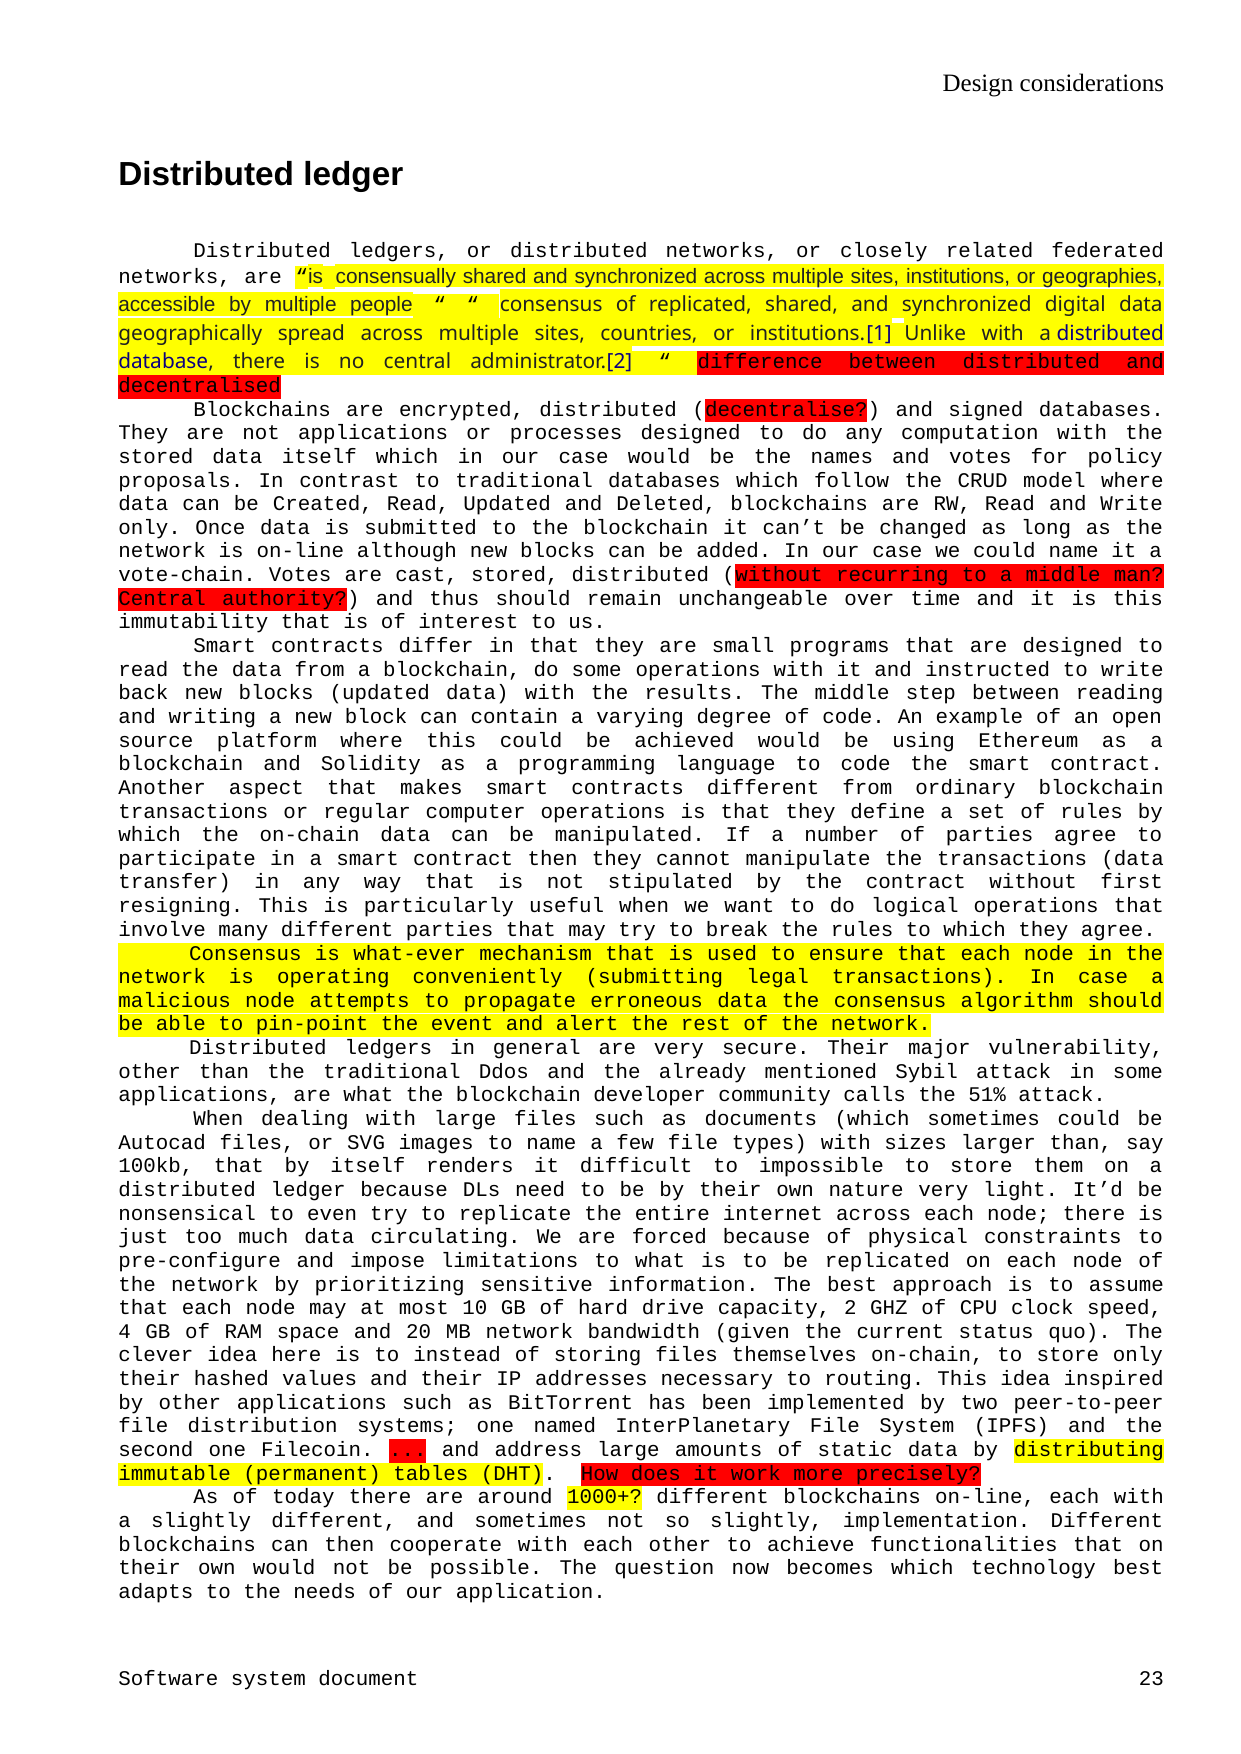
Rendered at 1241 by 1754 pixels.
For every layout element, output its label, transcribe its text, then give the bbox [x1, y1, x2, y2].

subtitle Distributed ledger [118, 154, 1164, 193]
text Distributed ledgers in general are very secure. Their major vulnerability, other than the traditional Ddos and the already mentioned Sybil attack in some applications, are what the blockchain developer community calls the 51% attack. [118, 1037, 1164, 1108]
text Consensus is what-ever mechanism that is used to ensure that each node in the network is operating conveniently (submitting legal transactions). In case a malicious node attempts to propagate erroneous data the consensus algorithm should be able to pin-point the event and alert the rest of the network. [118, 942, 1164, 1037]
text As of today there are around 1000+? different blockchains on-line, each with a slightly different, and sometimes not so slightly, implementation. Different blockchains can then cooperate with each other to achieve functionalities that on their own would not be possible. The question now becomes which technology best adapts to the needs of our application. [118, 1486, 1164, 1604]
text Distributed ledgers, or distributed networks, or closely related federated networks, are “is consensually shared and synchronized across multiple sites, institutions, or geographies, accessible by multiple people “ “ consensus of replicated, shared, and synchronized digital data geographically spread across multiple sites, countries, or institutions.[1] Unlike with a distributed database, there is no central administrator.[2] “ difference between distributed and decentralised [118, 240, 1164, 399]
text Blockchains are encrypted, distributed (decentralise?) and signed databases. They are not applications or processes designed to do any computation with the stored data itself which in our case would be the names and votes for policy proposals. In contrast to traditional databases which follow the CRUD model where data can be Created, Read, Updated and Deleted, blockchains are RW, Read and Write only. Once data is submitted to the blockchain it can’t be changed as long as the network is on-line although new blocks can be added. In our case we could name it a vote-chain. Votes are cast, stored, distributed (without recurring to a middle man? Central authority?) and thus should remain unchangeable over time and it is this immutability that is of interest to us. [118, 399, 1164, 635]
text When dealing with large files such as documents (which sometimes could be Autocad files, or SVG images to name a few file types) with sizes larger than, say 100kb, that by itself renders it difficult to impossible to store them on a distributed ledger because DLs need to be by their own nature very light. It’d be nonsensical to even try to replicate the entire internet across each node; there is just too much data circulating. We are forced because of physical constraints to pre-configure and impose limitations to what is to be replicated on each node of the network by prioritizing sensitive information. The best approach is to assume that each node may at most 10 GB of hard drive capacity, 2 GHZ of CPU clock speed, 4 GB of RAM space and 20 MB network bandwidth (given the current status quo). The clever idea here is to instead of storing files themselves on-chain, to store only their hashed values and their IP addresses necessary to routing. This idea inspired by other applications such as BitTorrent has been implemented by two peer-to-peer file distribution systems; one named InterPlanetary File System (IPFS) and the second one Filecoin. ... and address large amounts of static data by distributing immutable (permanent) tables (DHT). How does it work more precisely? [118, 1108, 1164, 1486]
text Smart contracts differ in that they are small programs that are designed to read the data from a blockchain, do some operations with it and instructed to write back new blocks (updated data) with the results. The middle step between reading and writing a new block can contain a varying degree of code. An example of an open source platform where this could be achieved would be using Ethereum as a blockchain and Solidity as a programming language to code the smart contract. Another aspect that makes smart contracts different from ordinary blockchain transactions or regular computer operations is that they define a set of rules by which the on-chain data can be manipulated. If a number of parties agree to participate in a smart contract then they cannot manipulate the transactions (data transfer) in any way that is not stipulated by the contract without first resigning. This is particularly useful when we want to do logical operations that involve many different parties that may try to break the rules to which they agree. [118, 635, 1164, 942]
